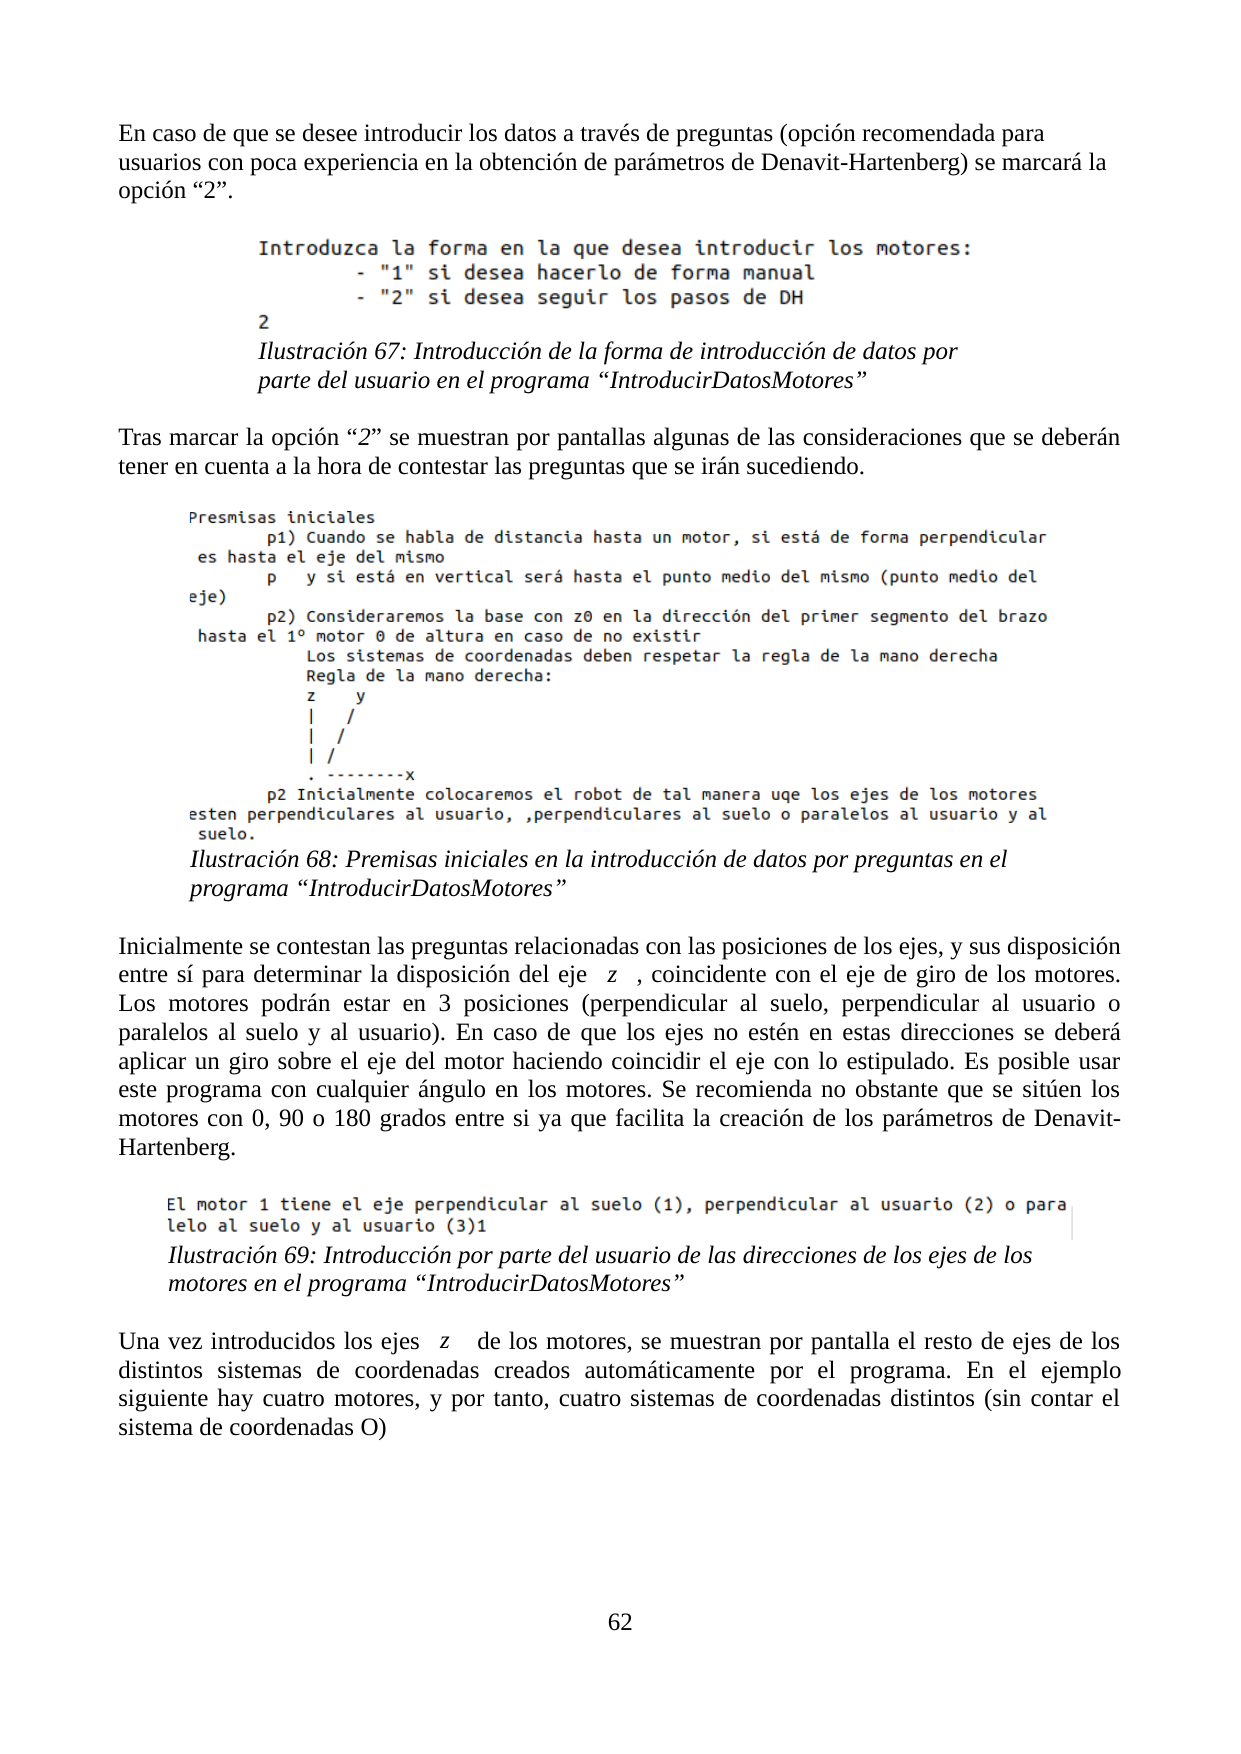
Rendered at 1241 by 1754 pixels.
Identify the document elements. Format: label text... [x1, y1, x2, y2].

text Inicialmente se contestan las preguntas relacionadas con las posiciones de los ejes, y sus disposición entre sí para determinar la disposición del eje, coincidente con el eje de giro de los motores. Los motores podrán estar en 3 posiciones (perpendicular al suelo, perpendicular al usuario o paralelos al suelo y al usuario). En caso de que los ejes no estén en estas direcciones se deberá aplicar un giro sobre el eje del motor haciendo coincidir el eje con lo estipulado. Es posible usar este programa con cualquier ángulo en los motores. Se recomienda no obstante que se sitúen los motores con 0, 90 o 180 grados entre si ya que facilita la creación de los parámetros de Denavit-Hartenberg. [118, 931, 1122, 1161]
text Ilustración 67: Introducción de la forma de introducción de datos por parte del usuario en el programa “IntroducirDatosMotores” [258, 337, 982, 394]
text En caso de que se desee introducir los datos a través de preguntas (opción recomendada para usuarios con poca experiencia en la obtención de parámetros de Denavit-Hartenberg) se marcará la opción “2”. [118, 118, 1122, 204]
text Ilustración 68: Premisas iniciales en la introducción de datos por preguntas en el programa “IntroducirDatosMotores” [190, 845, 1051, 902]
text Ilustración 69: Introducción por parte del usuario de las direcciones de los ejes de los motores en el programa “IntroducirDatosMotores” [168, 1240, 1072, 1297]
text Tras marcar la opción “2” se muestran por pantallas algunas de las consideraciones que se deberán tener en cuenta a la hora de contestar las preguntas que se irán sucediendo. [118, 422, 1122, 480]
text Una vez introducidos los ejes de los motores, se muestran por pantalla el resto de ejes de los distintos sistemas de coordenadas creados automáticamente por el programa. En el ejemplo siguiente hay cuatro motores, y por tanto, cuatro sistemas de coordenadas distintos (sin contar el sistema de coordenadas O) [118, 1326, 1122, 1441]
